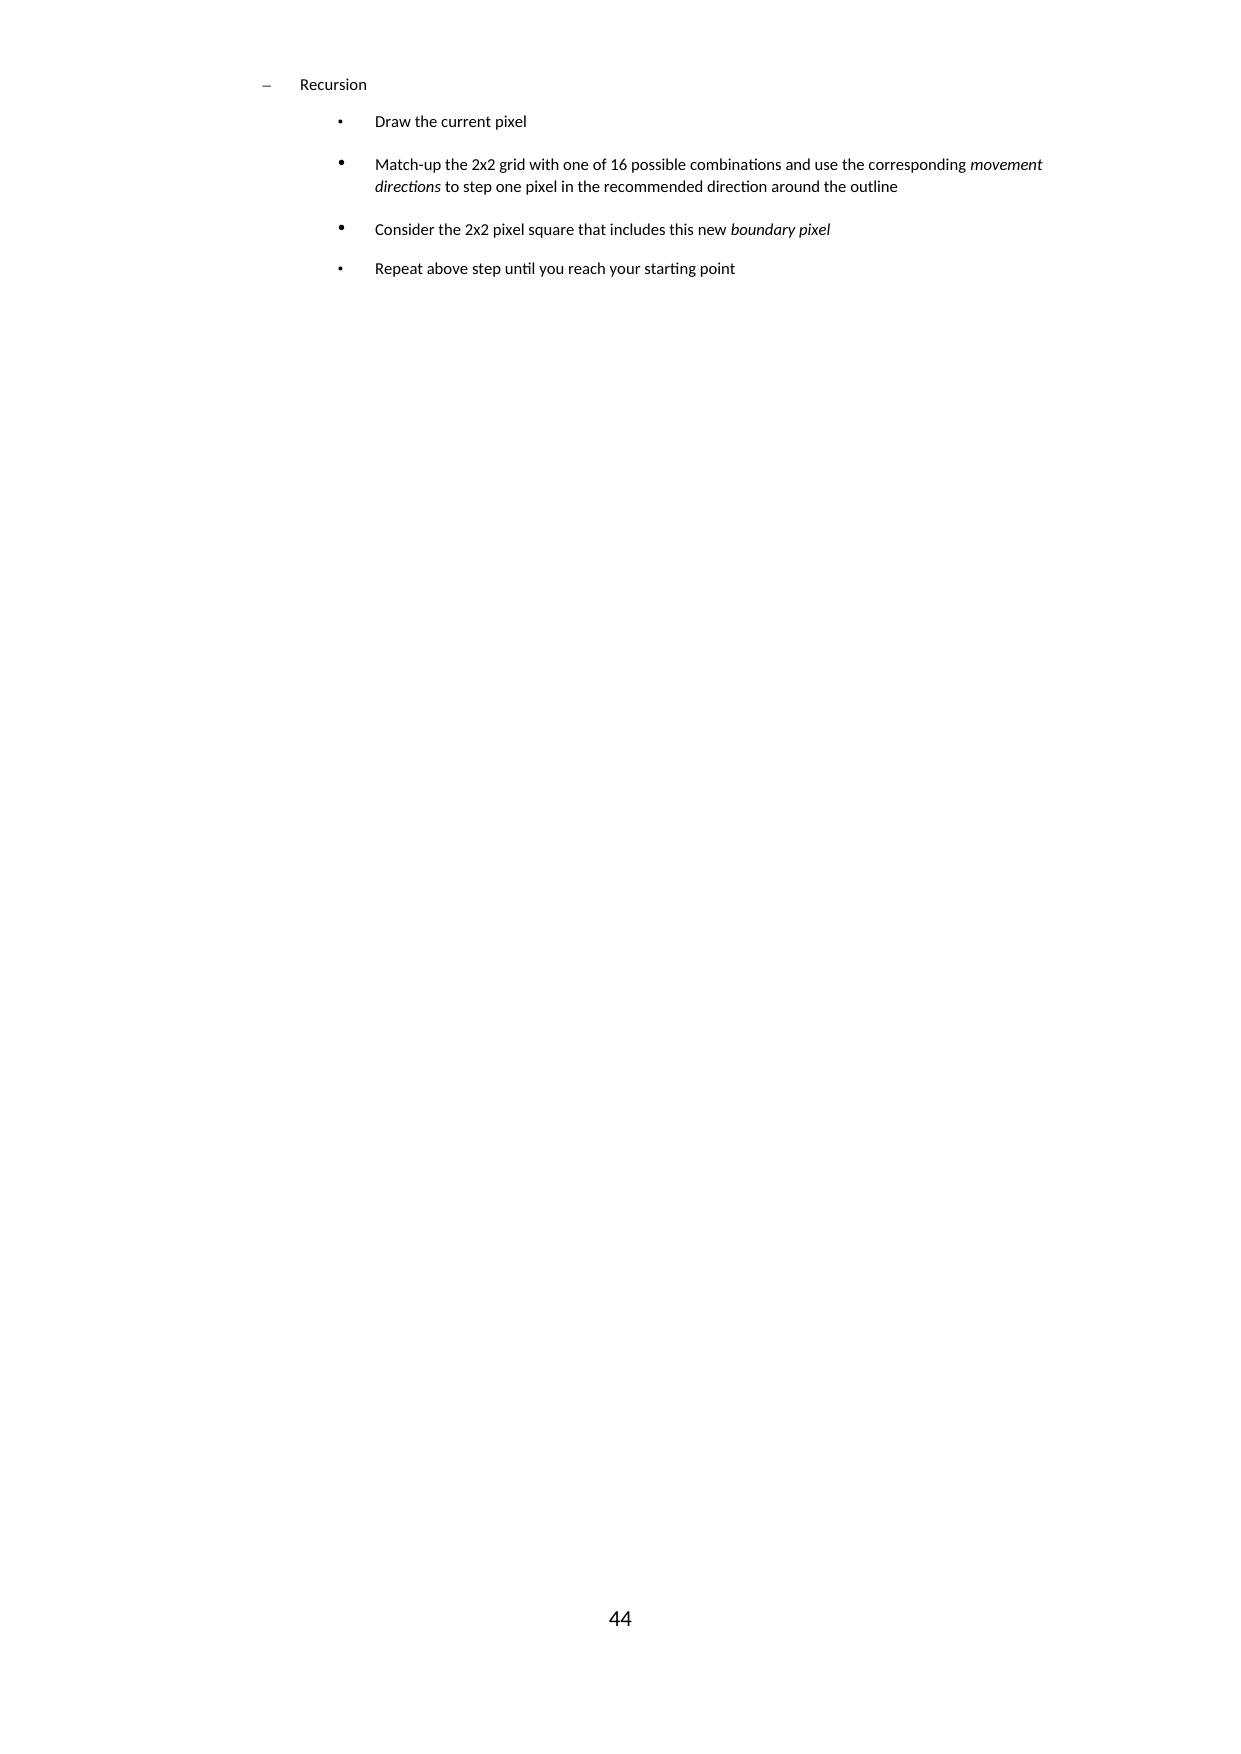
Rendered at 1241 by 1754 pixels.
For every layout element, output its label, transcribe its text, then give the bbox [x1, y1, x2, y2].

list Repeat above step until you reach your starting point [337, 258, 1090, 278]
list Recursion [262, 74, 1090, 94]
list Match-up the 2x2 grid with one of 16 possible combinations and use the corresponding movement directions to step one pixel in the recommended direction around the outline [337, 149, 1090, 197]
list Draw the current pixel [337, 111, 1090, 132]
list Consider the 2x2 pixel square that includes this new boundary pixel [337, 214, 1090, 240]
